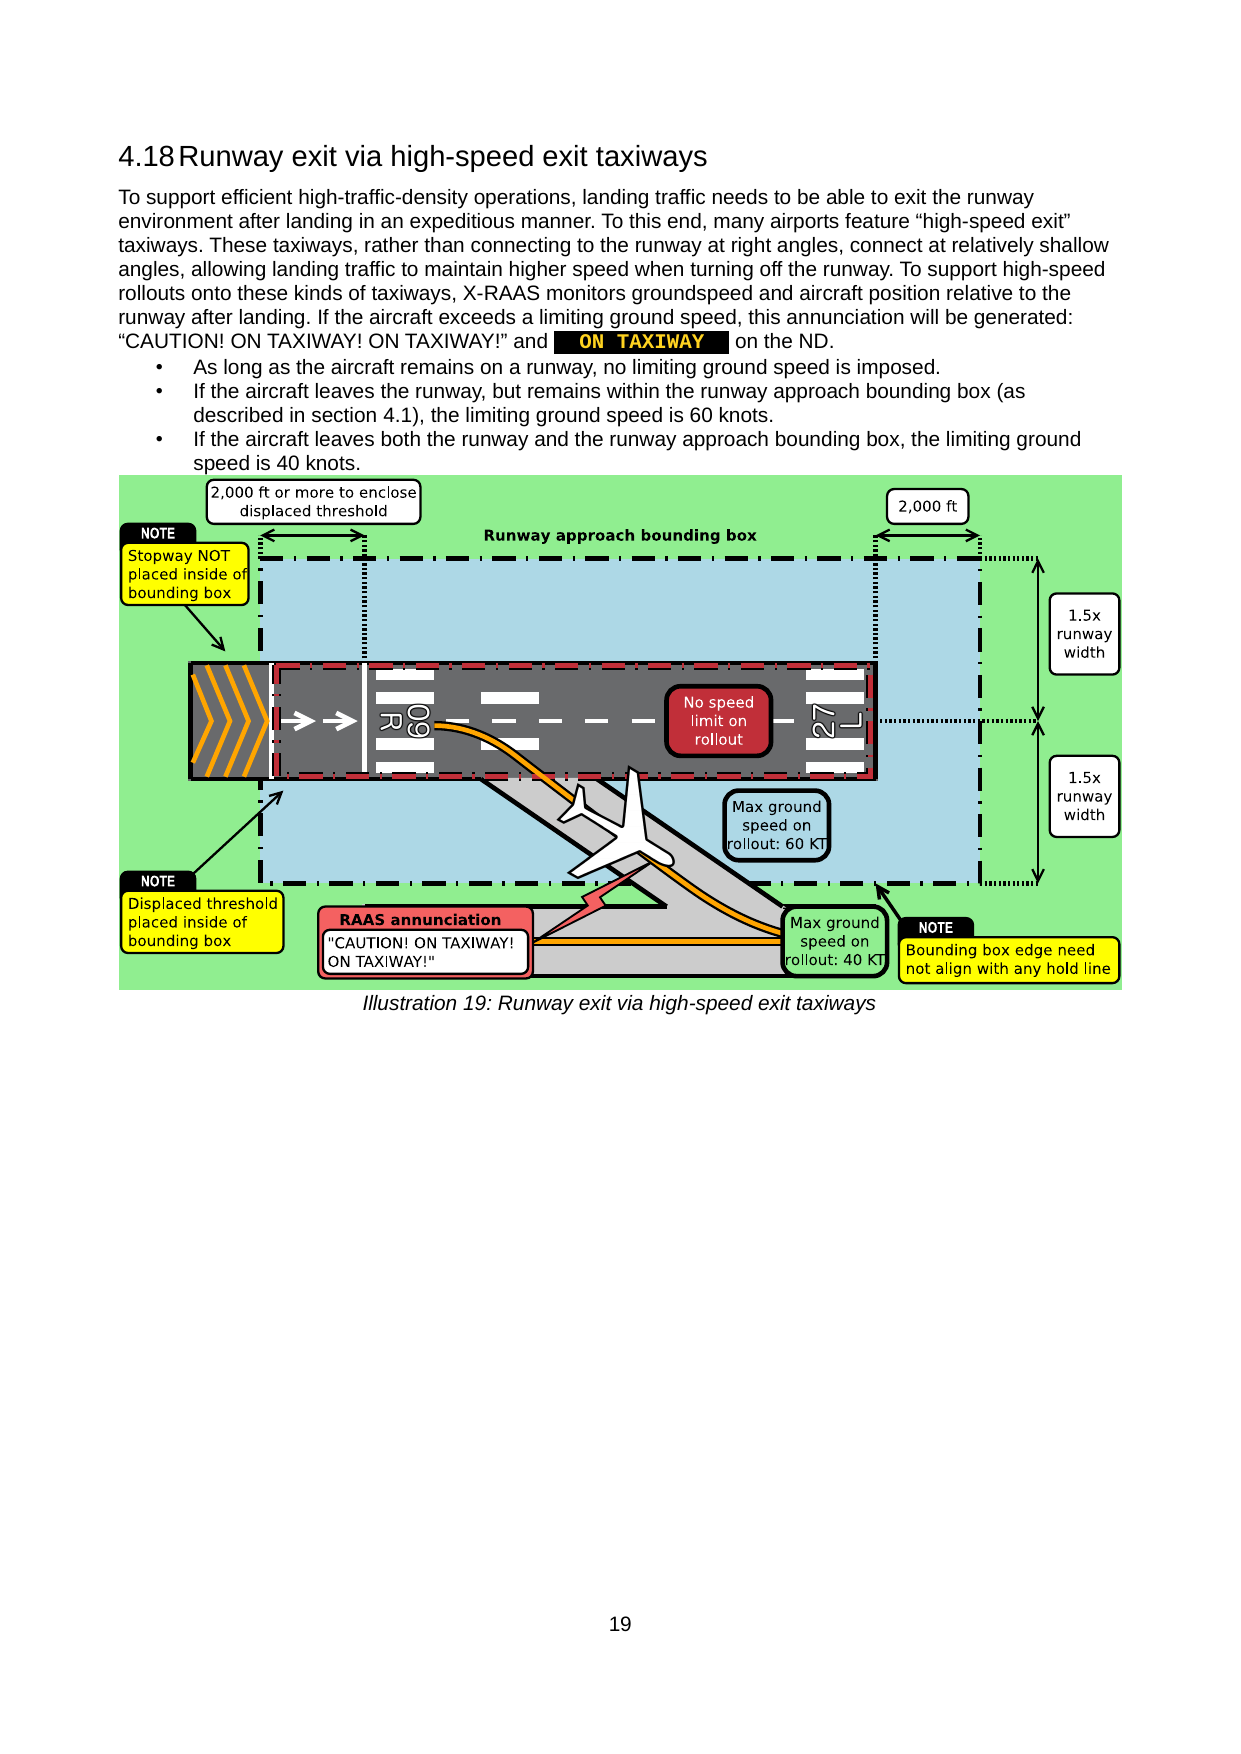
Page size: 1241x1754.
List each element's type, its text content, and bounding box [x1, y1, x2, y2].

list If the aircraft leaves both the runway and the runway approach bounding box, the limiting ground speed is 40 knots. [156, 427, 1122, 475]
text To support efficient high-traffic-density operations, landing traffic needs to be able to exit the runway environment after landing in an expeditious manner. To this end, many airports feature “high-speed exit” taxiways. These taxiways, rather than connecting to the runway at right angles, connect at relatively shallow angles, allowing landing traffic to maintain higher speed when turning off the runway. To support high-speed rollouts onto these kinds of taxiways, X-RAAS monitors groundspeed and aircraft position relative to the runway after landing. If the aircraft exceeds a limiting ground speed, this annunciation will be generated: “CAUTION! ON TAXIWAY! ON TAXIWAY!” and ON TAXIWAY on the ND. [118, 185, 1122, 354]
text Illustration 19: Runway exit via high-speed exit taxiways [118, 991, 1122, 1014]
list If the aircraft leaves the runway, but remains within the runway approach bounding box (as described in section 4.1), the limiting ground speed is 60 knots. [156, 379, 1122, 427]
subtitle Runway exit via high-speed exit taxiways [118, 139, 1122, 172]
list As long as the aircraft remains on a runway, no limiting ground speed is imposed. [156, 354, 1122, 379]
